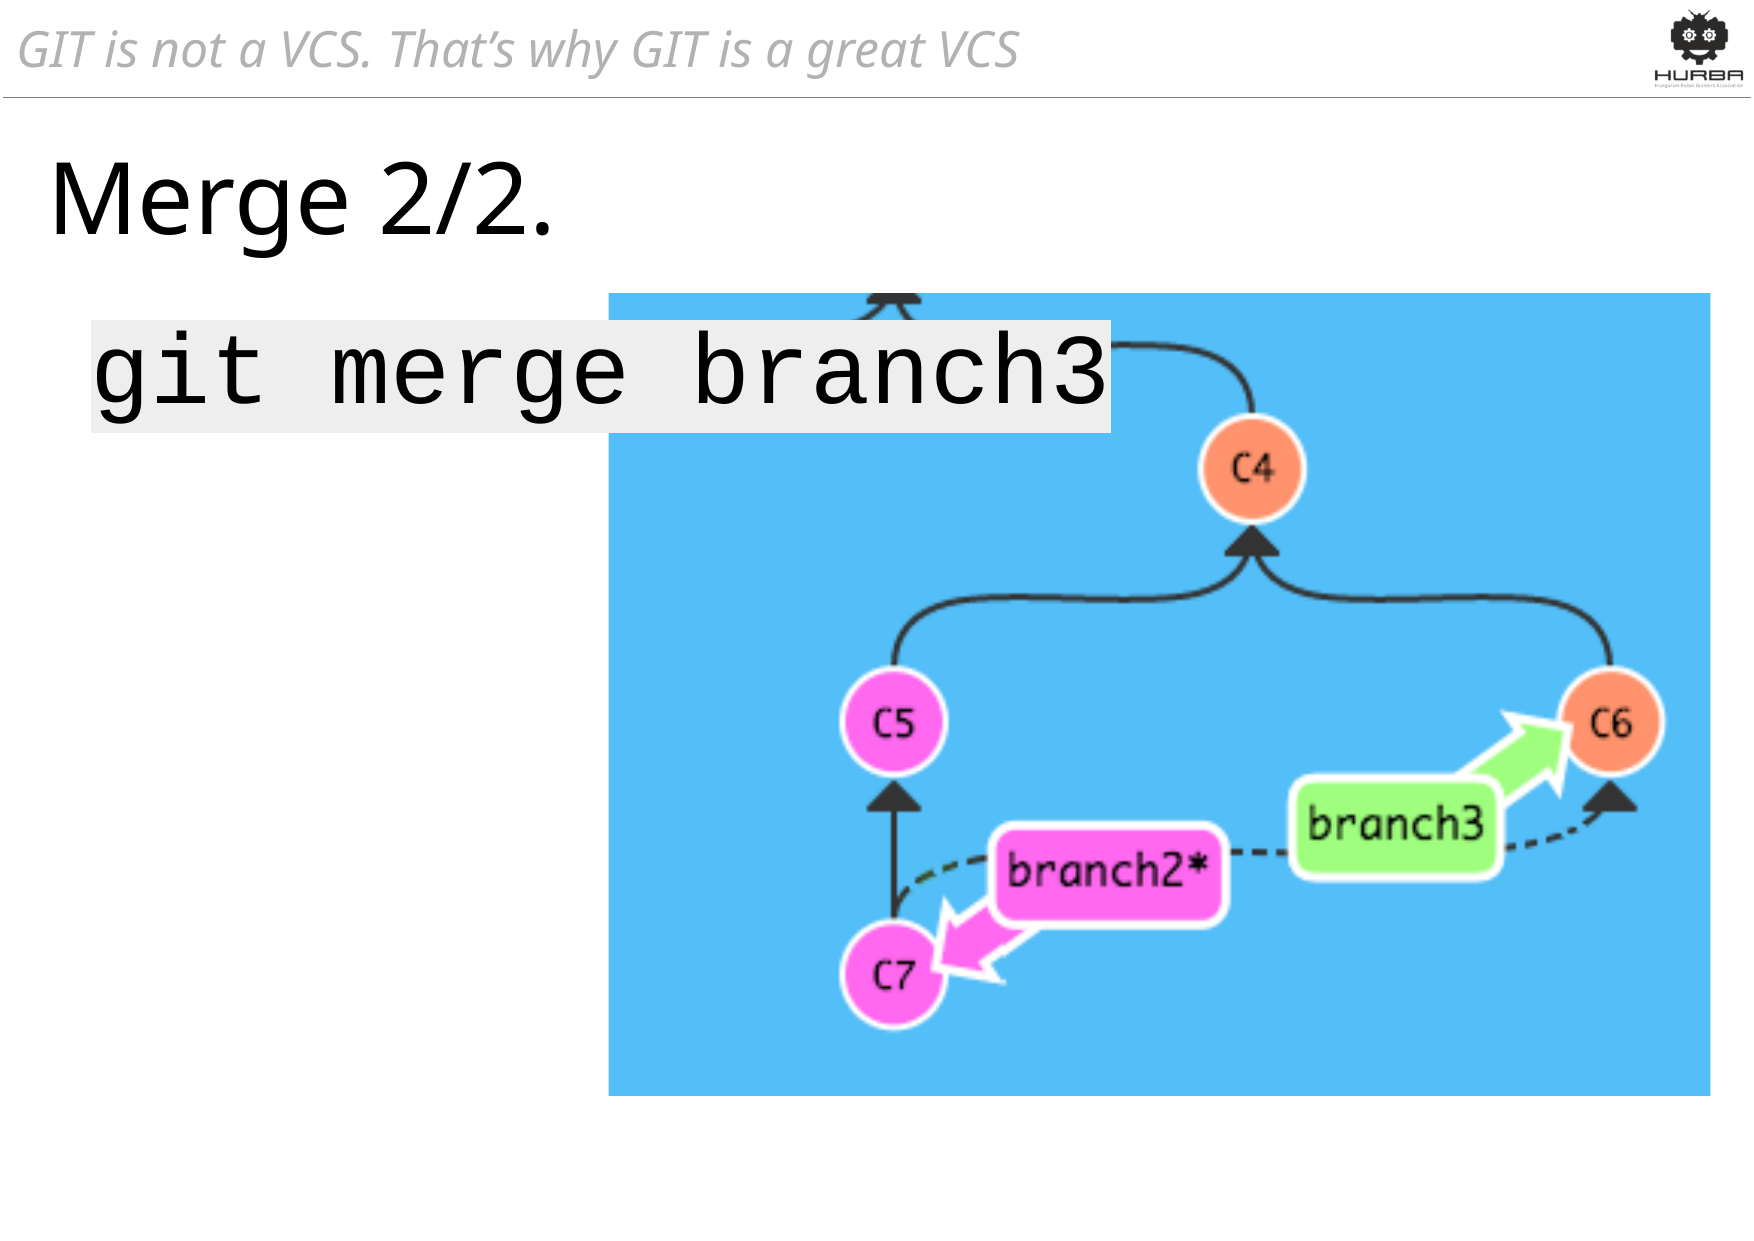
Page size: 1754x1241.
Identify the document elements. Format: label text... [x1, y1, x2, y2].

text git merge branch3 [3, 320, 608, 433]
text git merge branch3 [586, 356, 608, 372]
picture [608, 293, 1711, 1096]
text git merge branch3 [1711, 320, 1751, 433]
picture [608, 358, 614, 372]
text git merge branch3 [586, 378, 608, 397]
picture [1644, 3, 1754, 102]
text Merge 2/2. [3, 127, 1751, 263]
